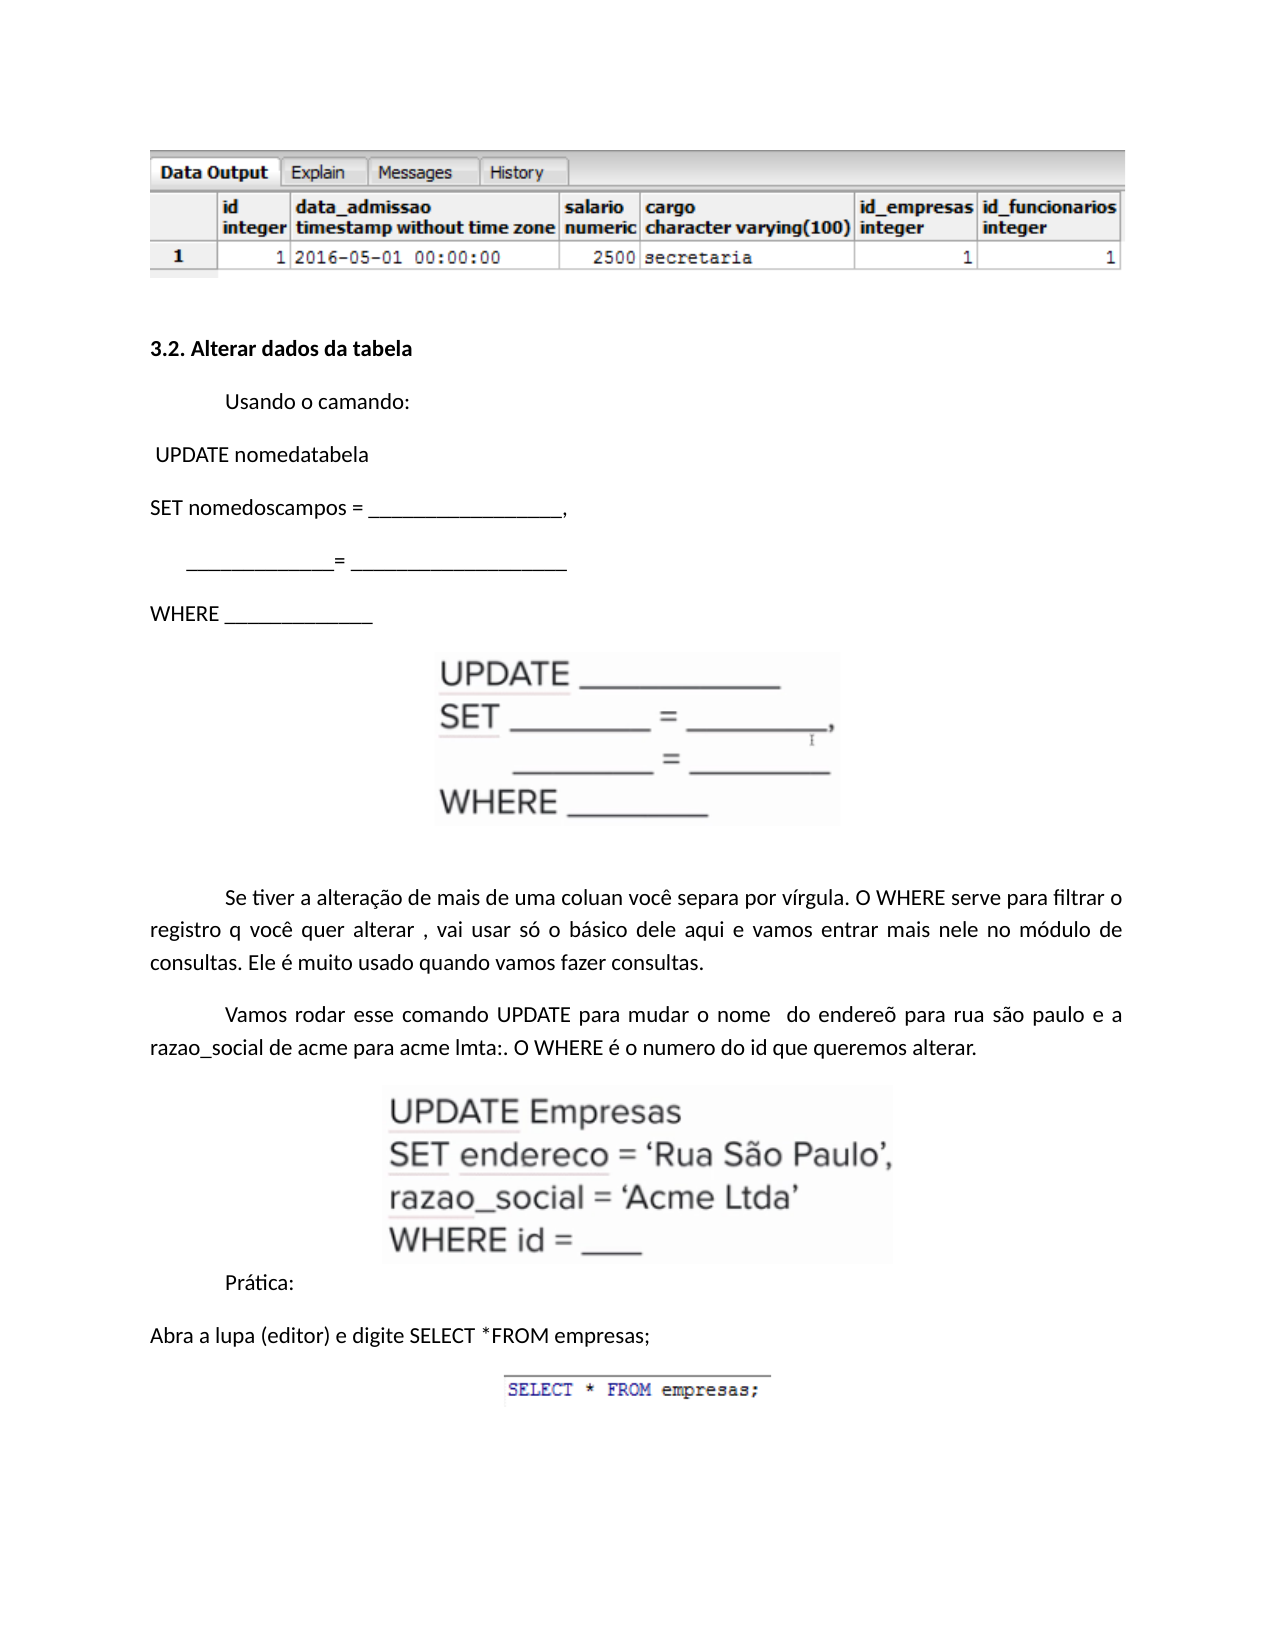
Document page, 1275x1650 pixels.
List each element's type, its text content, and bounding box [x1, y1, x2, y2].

picture [382, 1085, 893, 1264]
text UPDATE nomedatabela [150, 441, 1125, 468]
text Usando o camando: [150, 387, 1125, 416]
text Vamos rodar esse comando UPDATE para mudar o nome do endereõ para rua são paulo e a razao_social de acme para acme lmta:. O WHERE é o numero do id que queremos alterar. [150, 1001, 1125, 1061]
text WHERE _____________ [150, 599, 1125, 628]
text _____________= ___________________ [150, 547, 1125, 574]
text Prática: [150, 1086, 1125, 1296]
picture [434, 652, 841, 826]
text Se tiver a alteração de mais de uma coluan você separa por vírgula. O WHERE serve para filtrar o registro q você quer alterar , vai usar só o básico dele aqui e vamos entrar mais nele no módulo de consultas. Ele é muito usado quando vamos fazer consultas. [150, 883, 1125, 976]
text Abra a lupa (editor) e digite SELECT *FROM empresas; [150, 1321, 1125, 1349]
picture [150, 150, 1125, 278]
picture [503, 1374, 772, 1407]
text 3.2. Alterar dados da tabela [150, 334, 1125, 362]
text SET nomedoscampos = _________________, [150, 493, 1125, 522]
